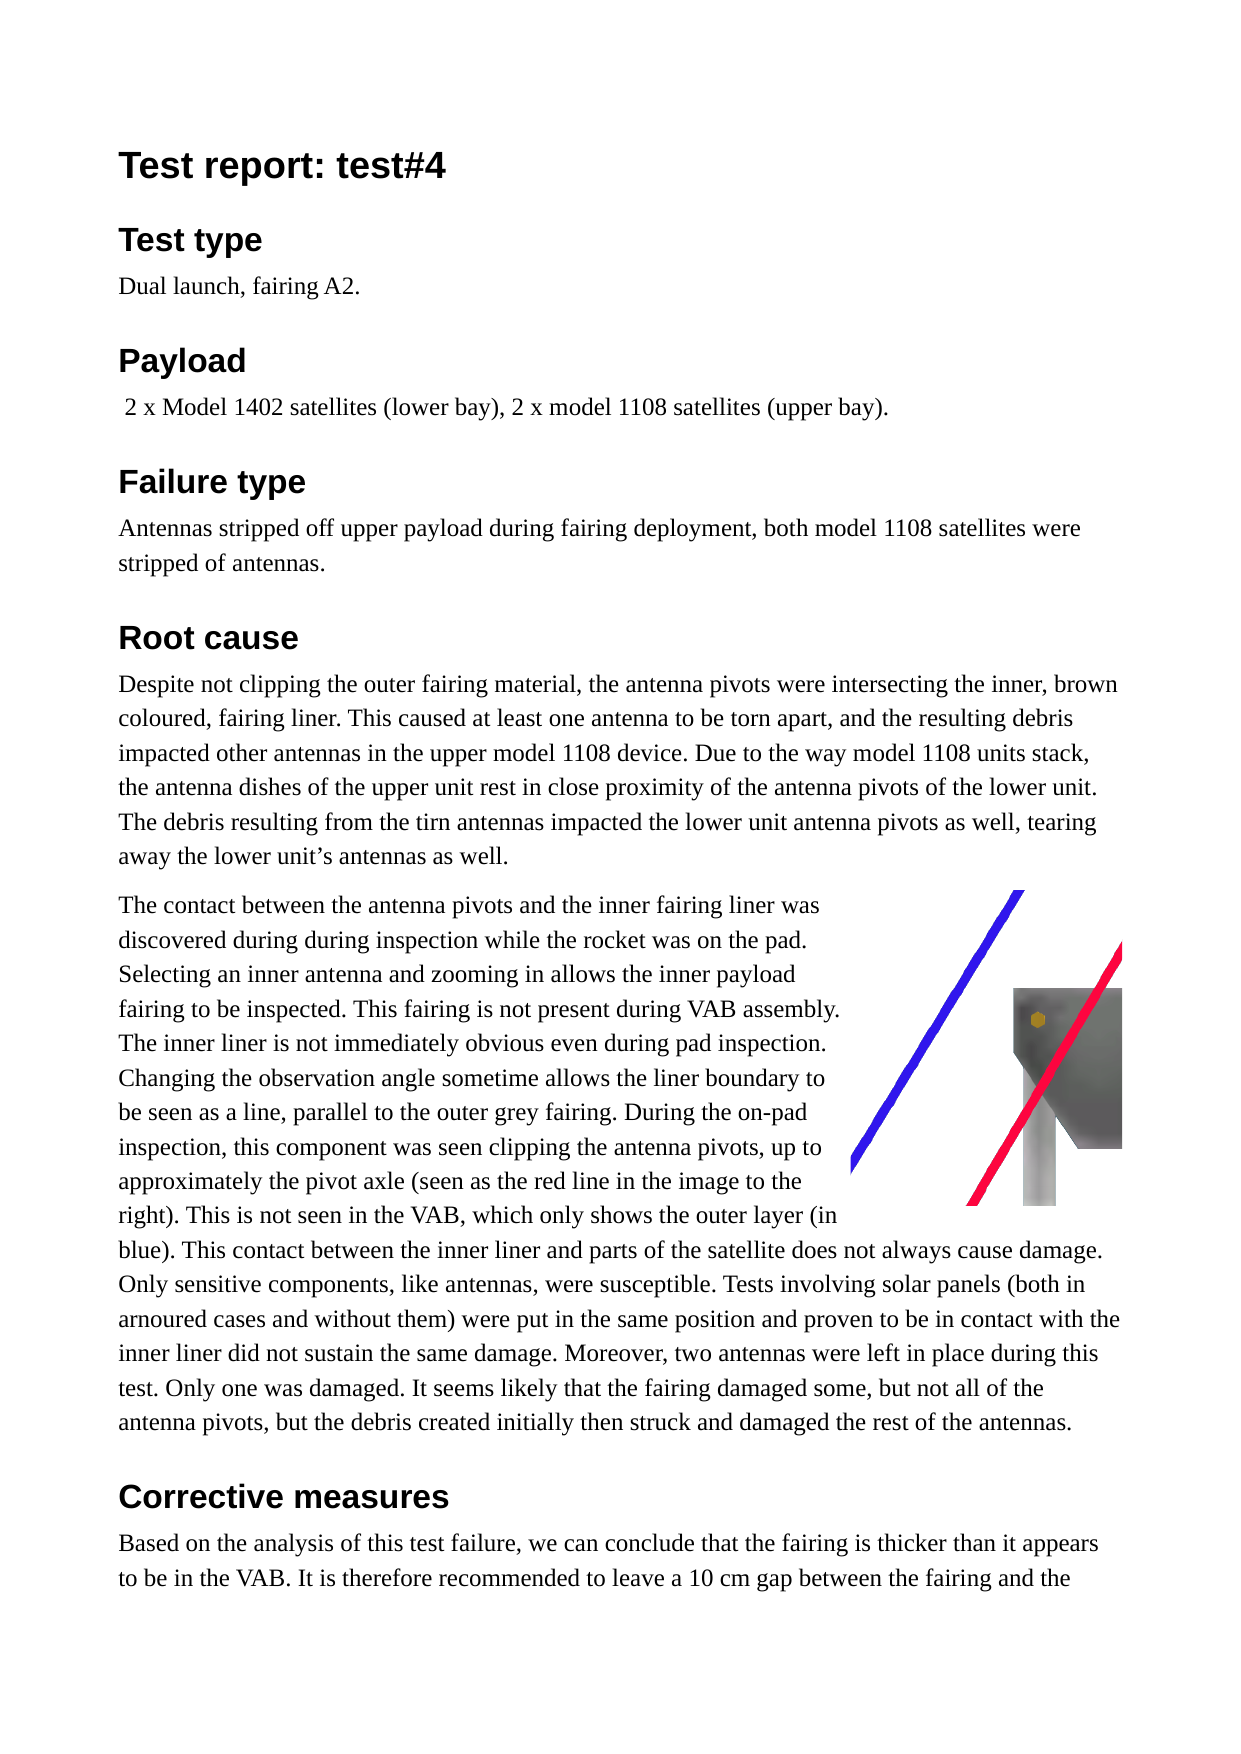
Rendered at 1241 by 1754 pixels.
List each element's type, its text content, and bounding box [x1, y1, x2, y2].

subtitle Payload [118, 341, 1122, 380]
text The contact between the antenna pivots and the inner fairing liner was discovered during during inspection while the rocket was on the pad. Selecting an inner antenna and zooming in allows the inner payload fairing to be inspected. This fairing is not present during VAB assembly. The inner liner is not immediately obvious even during pad inspection. Changing the observation angle sometime allows the liner boundary to be seen as a line, parallel to the outer grey fairing. During the on-pad inspection, this component was seen clipping the antenna pivots, up to approximately the pivot axle (seen as the red line in the image to the right). This is not seen in the VAB, which only shows the outer layer (in blue). This contact between the inner liner and parts of the satellite does not always cause damage. Only sensitive components, like antennas, were susceptible. Tests involving solar panels (both in arnoured cases and without them) were put in the same position and proven to be in contact with the inner liner did not sustain the same damage. Moreover, two antennas were left in place during this test. Only one was damaged. It seems likely that the fairing damaged some, but not all of the antenna pivots, but the debris created initially then struck and damaged the rest of the antennas. [118, 890, 1122, 1436]
subtitle Test report: test#4 [118, 143, 1122, 187]
text 2 x Model 1402 satellites (lower bay), 2 x model 1108 satellites (upper bay). [118, 392, 1122, 421]
picture [850, 890, 1123, 1206]
subtitle Root cause [118, 618, 1122, 656]
subtitle Corrective measures [118, 1477, 1122, 1516]
subtitle Test type [118, 220, 1122, 259]
text Based on the analysis of this test failure, we can conclude that the fairing is thicker than it appears to be in the VAB. It is therefore recommended to leave a 10 cm gap between the fairing and the [118, 1528, 1122, 1592]
text Despite not clipping the outer fairing material, the antenna pivots were intersecting the inner, brown coloured, fairing liner. This caused at least one antenna to be torn apart, and the resulting debris impacted other antennas in the upper model 1108 device. Due to the way model 1108 units stack, the antenna dishes of the upper unit rest in close proximity of the antenna pivots of the lower unit. The debris resulting from the tirn antennas impacted the lower unit antenna pivots as well, tearing away the lower unit’s antennas as well. [118, 669, 1122, 870]
text Antennas stripped off upper payload during fairing deployment, both model 1108 satellites were stripped of antennas. [118, 513, 1122, 577]
subtitle Failure type [118, 462, 1122, 501]
text Dual launch, fairing A2. [118, 271, 1122, 300]
